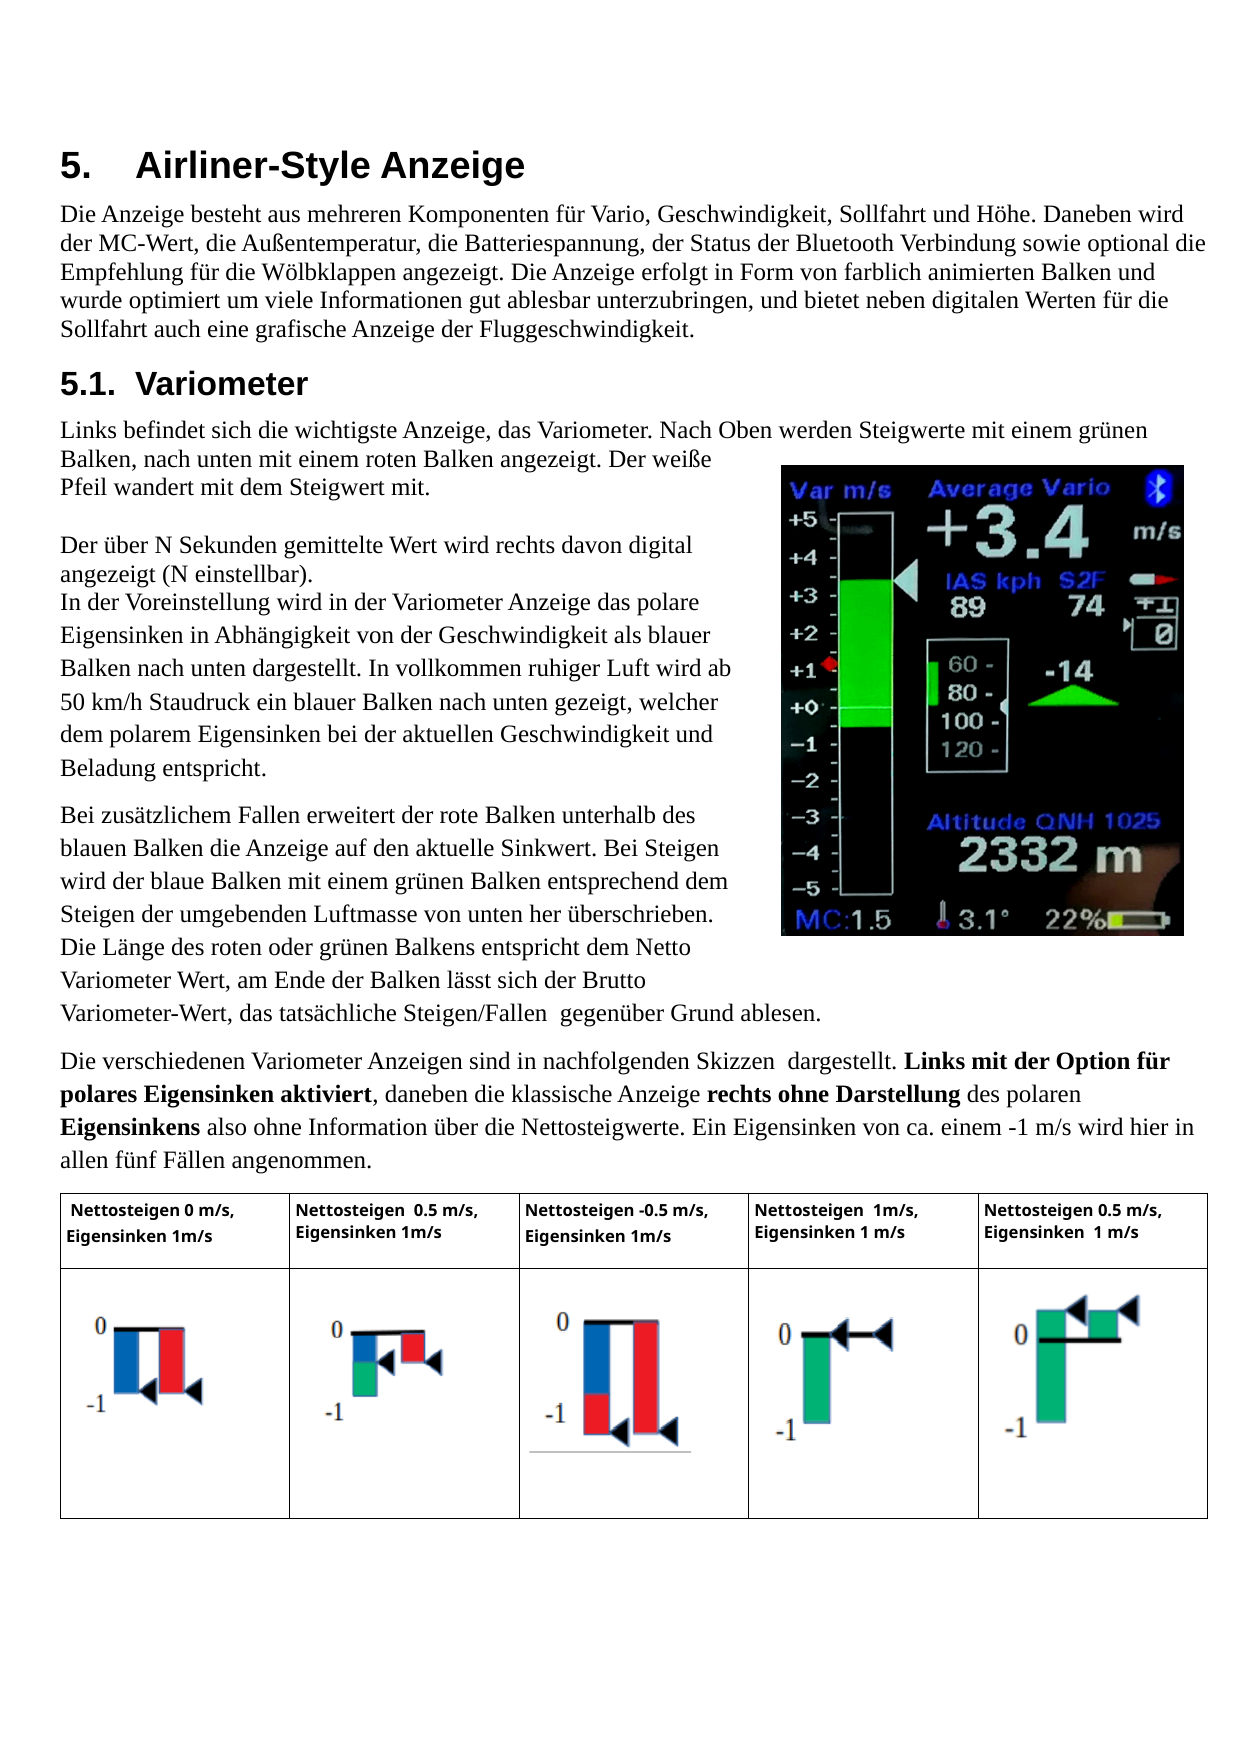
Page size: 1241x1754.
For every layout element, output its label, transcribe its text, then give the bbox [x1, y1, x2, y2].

table_header Nettosteigen 0.5 m/s, Eigensinken 1 m/s [979, 1194, 1207, 1267]
text Bei zusätzlichem Fallen erweitert der rote Balken unterhalb des blauen Balken die Anzeige auf den aktuelle Sinkwert. Bei Steigen wird der blaue Balken mit einem grünen Balken entsprechend dem Steigen der umgebenden Luftmasse von unten her überschrieben. Die Länge des roten oder grünen Balkens entspricht dem Netto Variometer Wert, am Ende der Balken lässt sich der Brutto Variometer-Wert, das tatsächliche Steigen/Fallen gegenüber Grund ablesen. [60, 800, 1207, 1027]
text Links befindet sich die wichtigste Anzeige, das Variometer. Nach Oben werden Steigwerte mit einem grünen Balken, nach unten mit einem roten Balken angezeigt. Der weiße Pfeil wandert mit dem Steigwert mit. [60, 415, 1207, 501]
subtitle Airliner-Style Anzeige [60, 143, 1207, 187]
table_header Nettosteigen 1m/s, Eigensinken 1 m/s [749, 1194, 978, 1267]
subtitle Variometer [60, 364, 1207, 402]
picture [529, 1285, 692, 1453]
table_header Nettosteigen 0.5 m/s, Eigensinken 1m/s [290, 1194, 519, 1267]
text Die Anzeige besteht aus mehreren Komponenten für Vario, Geschwindigkeit, Sollfahrt und Höhe. Daneben wird der MC-Wert, die Außentemperatur, die Batteriespannung, der Status der Bluetooth Verbindung sowie optional die Empfehlung für die Wölbklappen angezeigt. Die Anzeige erfolgt in Form von farblich animierten Balken und wurde optimiert um viele Informationen gut ablesbar unterzubringen, und bietet neben digitalen Werten für die Sollfahrt auch eine grafische Anzeige der Fluggeschwindigkeit. [60, 199, 1207, 343]
picture [764, 1287, 912, 1462]
text In der Voreinstellung wird in der Variometer Anzeige das polare Eigensinken in Abhängigkeit von der Geschwindigkeit als blauer Balken nach unten dargestellt. In vollkommen ruhiger Luft wird ab 50 km/h Staudruck ein blauer Balken nach unten gezeigt, welcher dem polarem Eigensinken bei der aktuellen Geschwindigkeit und Beladung entspricht. [60, 587, 781, 781]
table_cell [61, 1269, 289, 1517]
table_cell [749, 1269, 978, 1517]
picture [71, 1291, 230, 1436]
table_header Nettosteigen -0.5 m/s, Eigensinken 1m/s [520, 1194, 748, 1267]
table_cell [979, 1269, 1207, 1517]
text Die verschiedenen Variometer Anzeigen sind in nachfolgenden Skizzen dargestellt. Links mit der Option für polares Eigensinken aktiviert, daneben die klassische Anzeige rechts ohne Darstellung des polaren Eigensinkens also ohne Information über die Nettosteigwerte. Ein Eigensinken von ca. einem -1 m/s wird hier in allen fünf Fällen angenommen. [60, 1046, 1207, 1174]
table_header Nettosteigen 0 m/s, Eigensinken 1m/s [61, 1194, 289, 1267]
table_cell [520, 1269, 748, 1517]
table_cell [290, 1269, 519, 1517]
text Der über N Sekunden gemittelte Wert wird rechts davon digital angezeigt (N einstellbar). [60, 530, 781, 587]
picture [992, 1282, 1168, 1461]
picture [781, 465, 1184, 936]
picture [303, 1294, 464, 1438]
